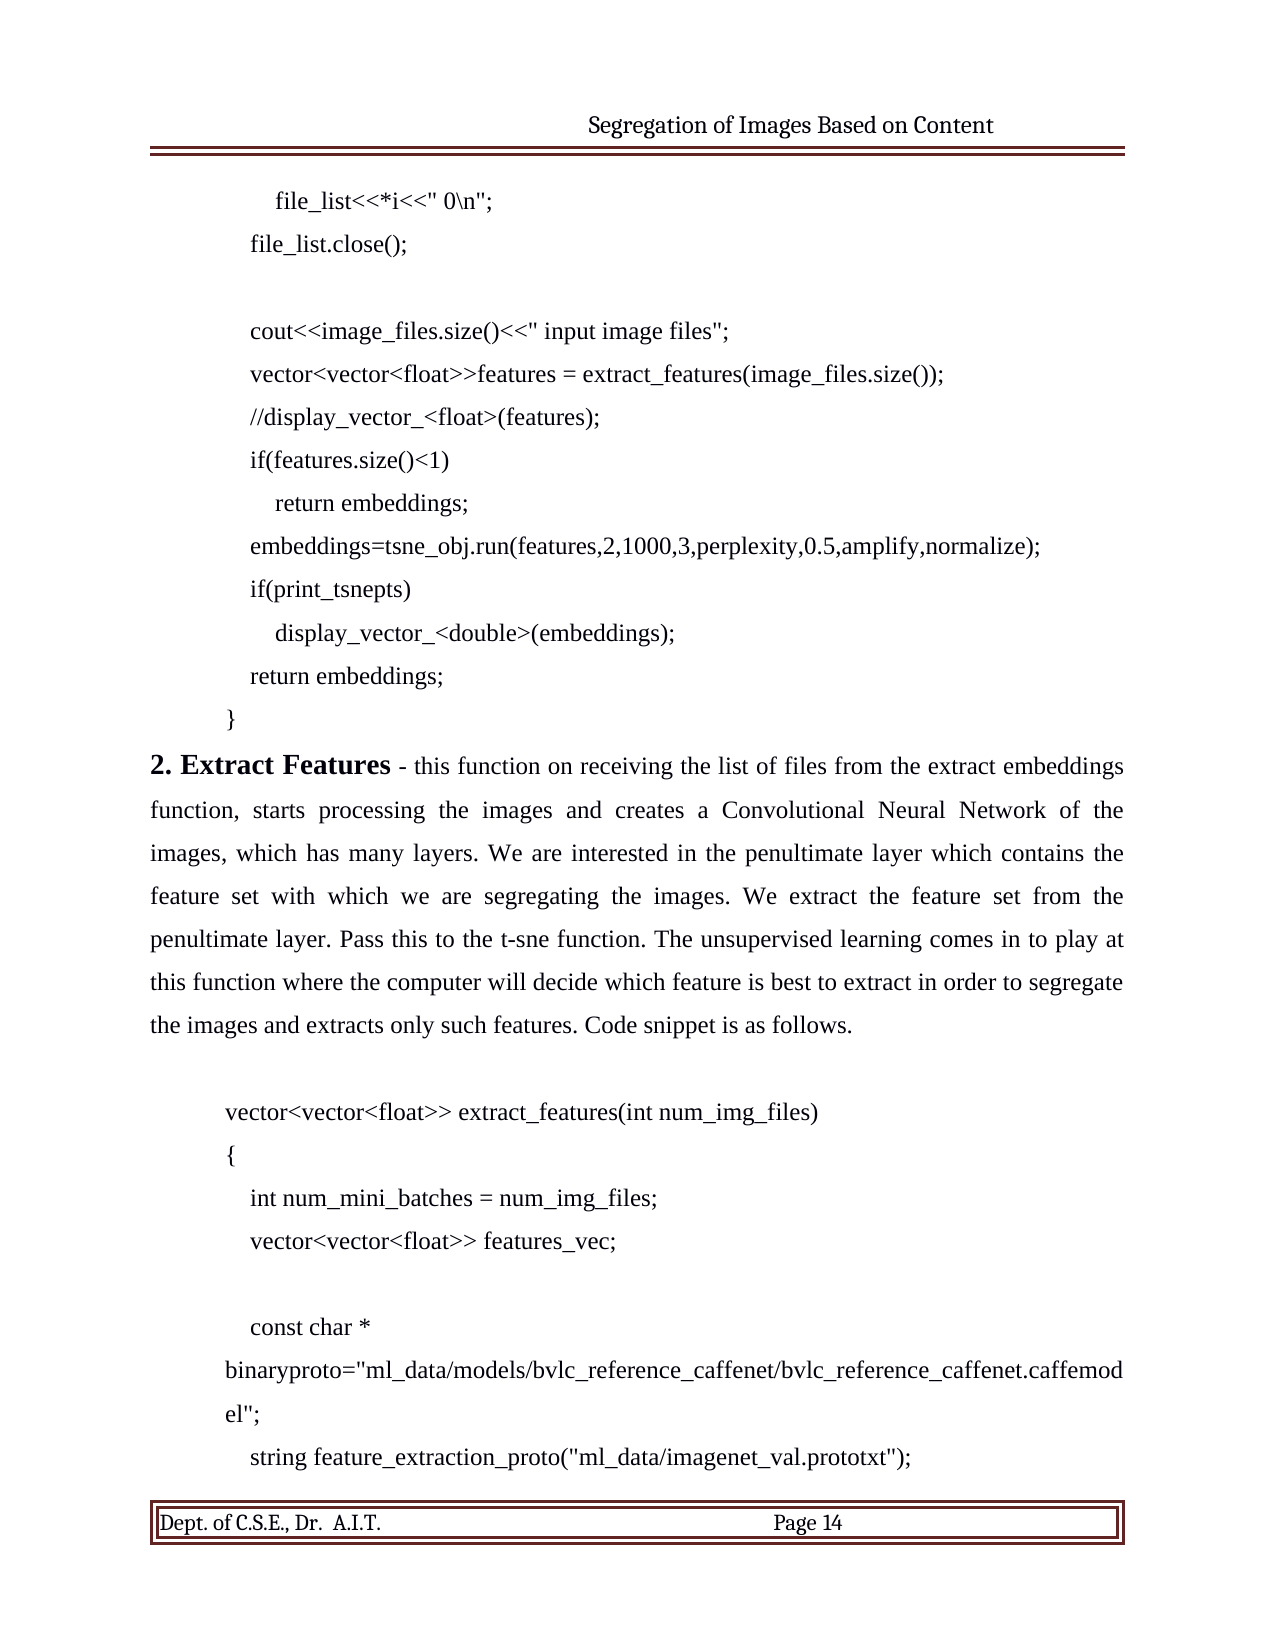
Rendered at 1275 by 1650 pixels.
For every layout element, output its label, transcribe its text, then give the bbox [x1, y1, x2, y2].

text 2. Extract Features - this function on receiving the list of files from the extract embeddings function, starts processing the images and creates a Convolutional Neural Network of the images, which has many layers. We are interested in the penultimate layer which contains the feature set with which we are segregating the images. We extract the feature set from the penultimate layer. Pass this to the t-sne function. The unsupervised learning comes in to play at this function where the computer will decide which feature is best to extract in order to segregate the images and extracts only such features. Code snippet is as follows. [150, 747, 1125, 1039]
text cout<<image_files.size()<<" input image files"; [225, 316, 1125, 344]
text const char * binaryproto="ml_data/models/bvlc_reference_caffenet/bvlc_reference_caffenet.caffemodel"; [225, 1312, 1125, 1427]
text vector<vector<float>> features_vec; [225, 1226, 1125, 1255]
text if(print_tsnepts) [225, 574, 1125, 603]
text vector<vector<float>> extract_features(int num_img_files) [150, 1097, 1125, 1126]
text { [225, 1140, 1125, 1169]
text return embeddings; [225, 661, 1125, 689]
text int num_mini_batches = num_img_files; [225, 1183, 1125, 1212]
text if(features.size()<1) [225, 445, 1125, 474]
text return embeddings; [225, 488, 1125, 517]
text file_list<<*i<<" 0\n"; [225, 186, 1125, 215]
text vector<vector<float>>features = extract_features(image_files.size()); [225, 359, 1125, 388]
text string feature_extraction_proto("ml_data/imagenet_val.prototxt"); [225, 1442, 1125, 1471]
text embeddings=tsne_obj.run(features,2,1000,3,perplexity,0.5,amplify,normalize); [225, 531, 1125, 560]
text file_list.close(); [225, 229, 1125, 258]
text display_vector_<double>(embeddings); [225, 618, 1125, 646]
text //display_vector_<float>(features); [225, 402, 1125, 431]
text } [225, 704, 1125, 733]
